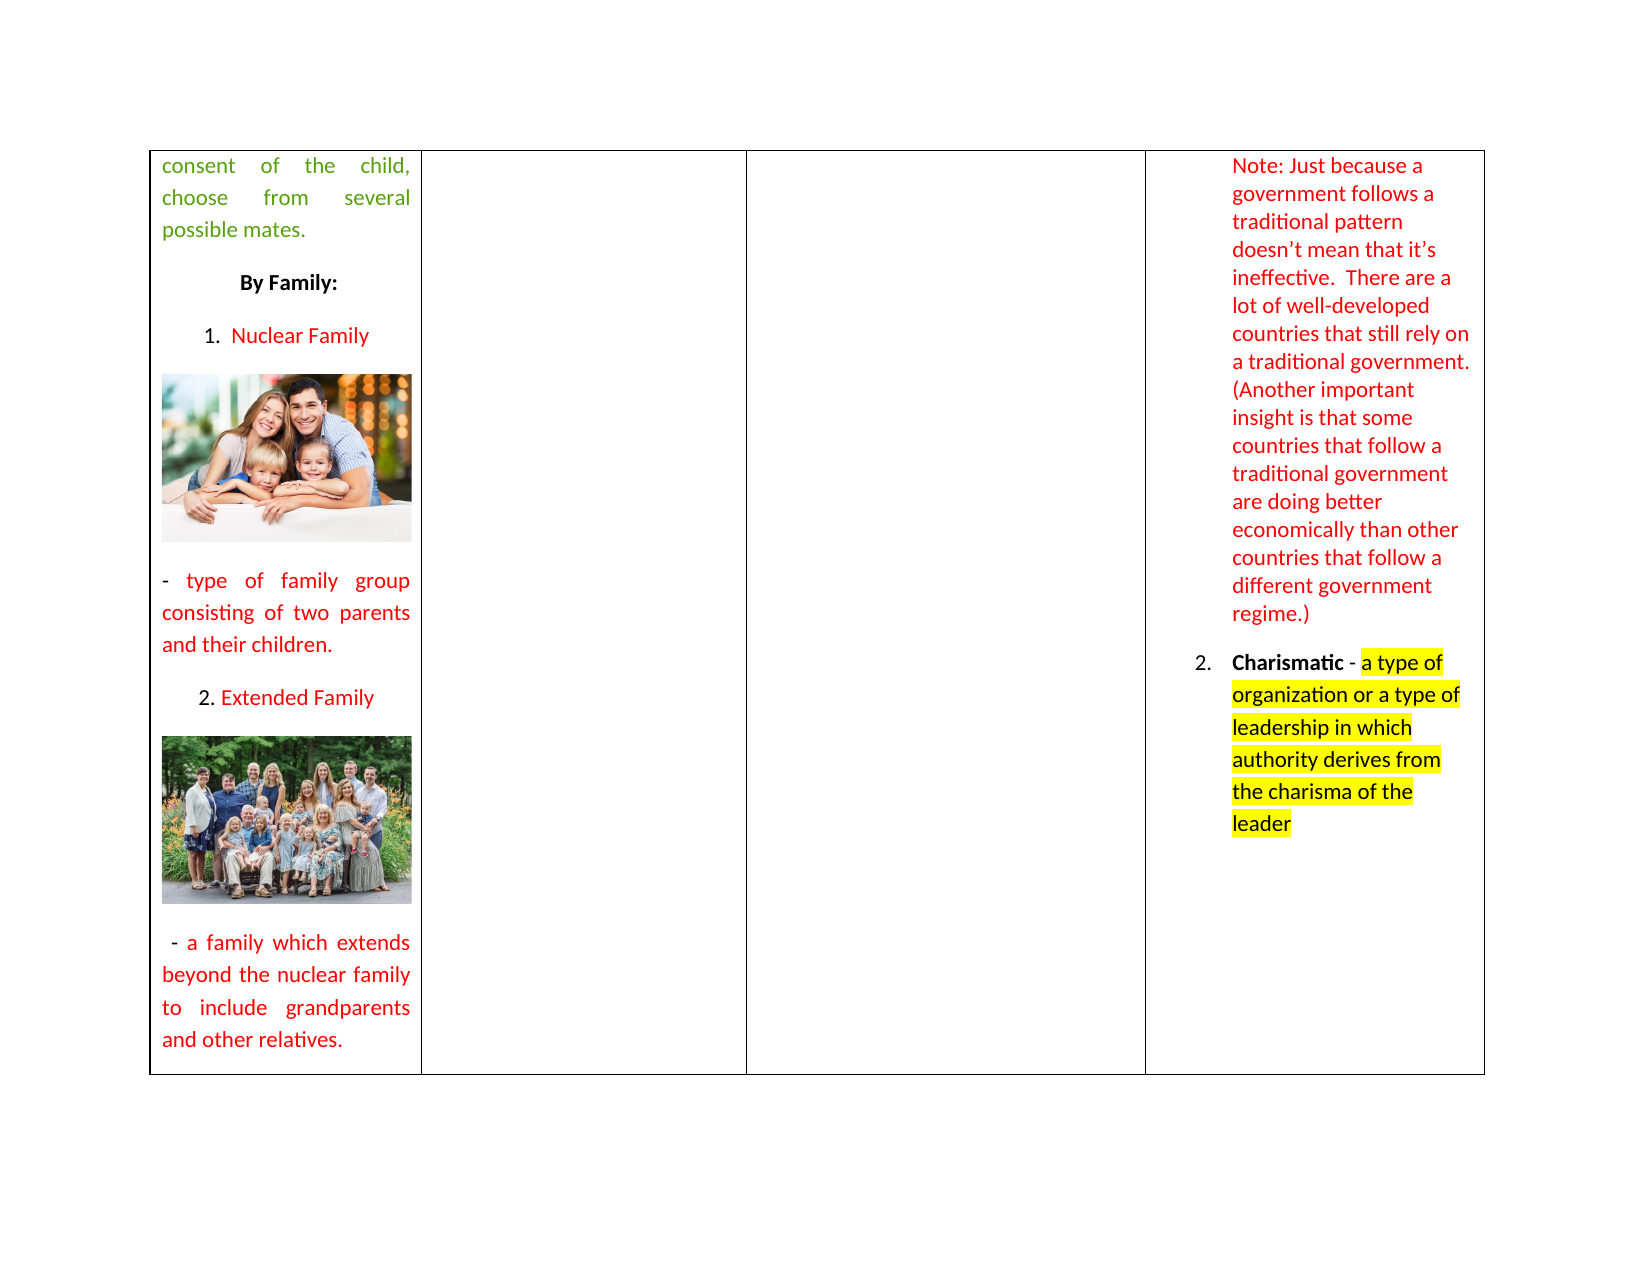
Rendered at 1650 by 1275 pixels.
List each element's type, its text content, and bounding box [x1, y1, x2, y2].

table_cell By kinship (relatedness): By blood (consanguineal) - also known as Consanguineal kinship - considered as the most basic and general form of relations Ex. relationship between siblings, nieces/nephews, aunts/uncles, parents and their children, etc. By law (affinal kinship) - In law, affinity is the kinship relationship created or that exists between two people as a result of someone's marriage. - In law, affinity may be relevant in relation to prohibitions on incestuous sexual relations. Ex. In Michigan, sexual contact between persons related by blood is chargeable as criminal sexual conduct. Maranao By Ritual: 1. Compadrazgo - ritualized form of co-parenthood or family. Ex. Baptism, Confirmation, Marriage By Marriage: Endogamy - marriage within local community, clan or tribe Exogamy - required to marry outside their own group, community, or social classes. Polygamy - the practice of having more than one partner or sexual mate. > Polygyny - a man has multiple female partners or mates. > Polyandry - a woman has multiple male partners and mates. Monogamy - “one union“. Refers to the marriage or sexual partnering custom or practice where an individual has only one partner or mate. Referred Marriage and Arranged Marriages: 1. Child Marriage - when parents arrange the marriage of their child long before marriage takes place. 2. Exchange Marriage - reciprocal exchange of spouses between two countries/race 3. Diplomatic Marriage - arranged marriage established between two royal or political families 4. Modern Arranged Marriage - the child’s parents, with consent of the child, choose from several possible mates. By Family: 1. Nuclear Family - type of family group consisting of two parents and their children. 2. Extended Family - a family which extends beyond the nuclear family to include grandparents and other relatives. 3. Blended Family - type of family where the parents have a child/ren from previous marital relationships (Complex Family) By Preferred Residence/Household: Patrilocal - occurs when married couples stay in the house of the husband’s relatives or near the husband’s kin Matrilocal - happens when the couples live with the wife’s relatives or near the wife’s kin Biolocal - happens when the newly-wed couple stay with the husband’s relatives and the wife’s kin alternately Neolocal - living or located away from both husband’s and the wife’s relatives. By Descent and Lineage Descent - a biological relationship that often refers to an individual’s child or offspring or his/her parents and ancestry Lineage - direct descent from an ancestor; ancestry or pedigree. The line descendants of a particular ancestor or family Unilineal - tracing descent either exclusively in the side of the mother or the father. Patrilineal -those that connect generations through the father’s line. -VINACE SALAZAR. Matrilineal -is the tracing of kinship through the female line. -JIBRAEL MOHAMMAD Bilateral - a family arrangement where descent and inheritance are passed equally through both parents. -Kishia Mendoza [151, 151, 421, 1074]
picture [161, 374, 412, 542]
table_cell Note: Just because a government follows a traditional pattern doesn’t mean that it’s ineffective. There are a lot of well-developed countries that still rely on a traditional government. (Another important insight is that some countries that follow a traditional government are doing better economically than other countries that follow a different government regime.) Charismatic - a type of organization or a type of leadership in which authority derives from the charisma of the leader [1146, 151, 1484, 1074]
picture [161, 736, 412, 904]
table_cell [422, 151, 746, 1074]
table_cell By business organizations: sole proprietorship- owned and run by one individual who receives all profits and has unlimited responsibility for all losses. -no legal distinction between the owner and the business entity. -owners do not necessarily need to be alone, they can employ other people. partnership- is an arrangement between two or more people to oversee business operations and share its profits and liabilities. -The partners in a partnership may be individuals, businesses, interest-based organizations, schools, governments or combinations. cooperatives - an autonomous association of persons united voluntarily to meet their common economic, social, and cultural needs aspirations through a jointly-owned enterprise. - democratically owned by their members, with each member having one vote in electing the board of directors. corporations - is a business entity that is owned by shareholder(s), who elect a board of directors to oversee the organization’s activities Meanings: National -may refer to the goods and services which a country is able to produce at any given time using all the natural, human and capital resources available to it. Transnational - is an extending or operating across national; boundaries; - it is a multinational company Multinational - includes or involves several countries or individuals of several nationalities; - it is a company operating in several countries. [747, 151, 1145, 1074]
